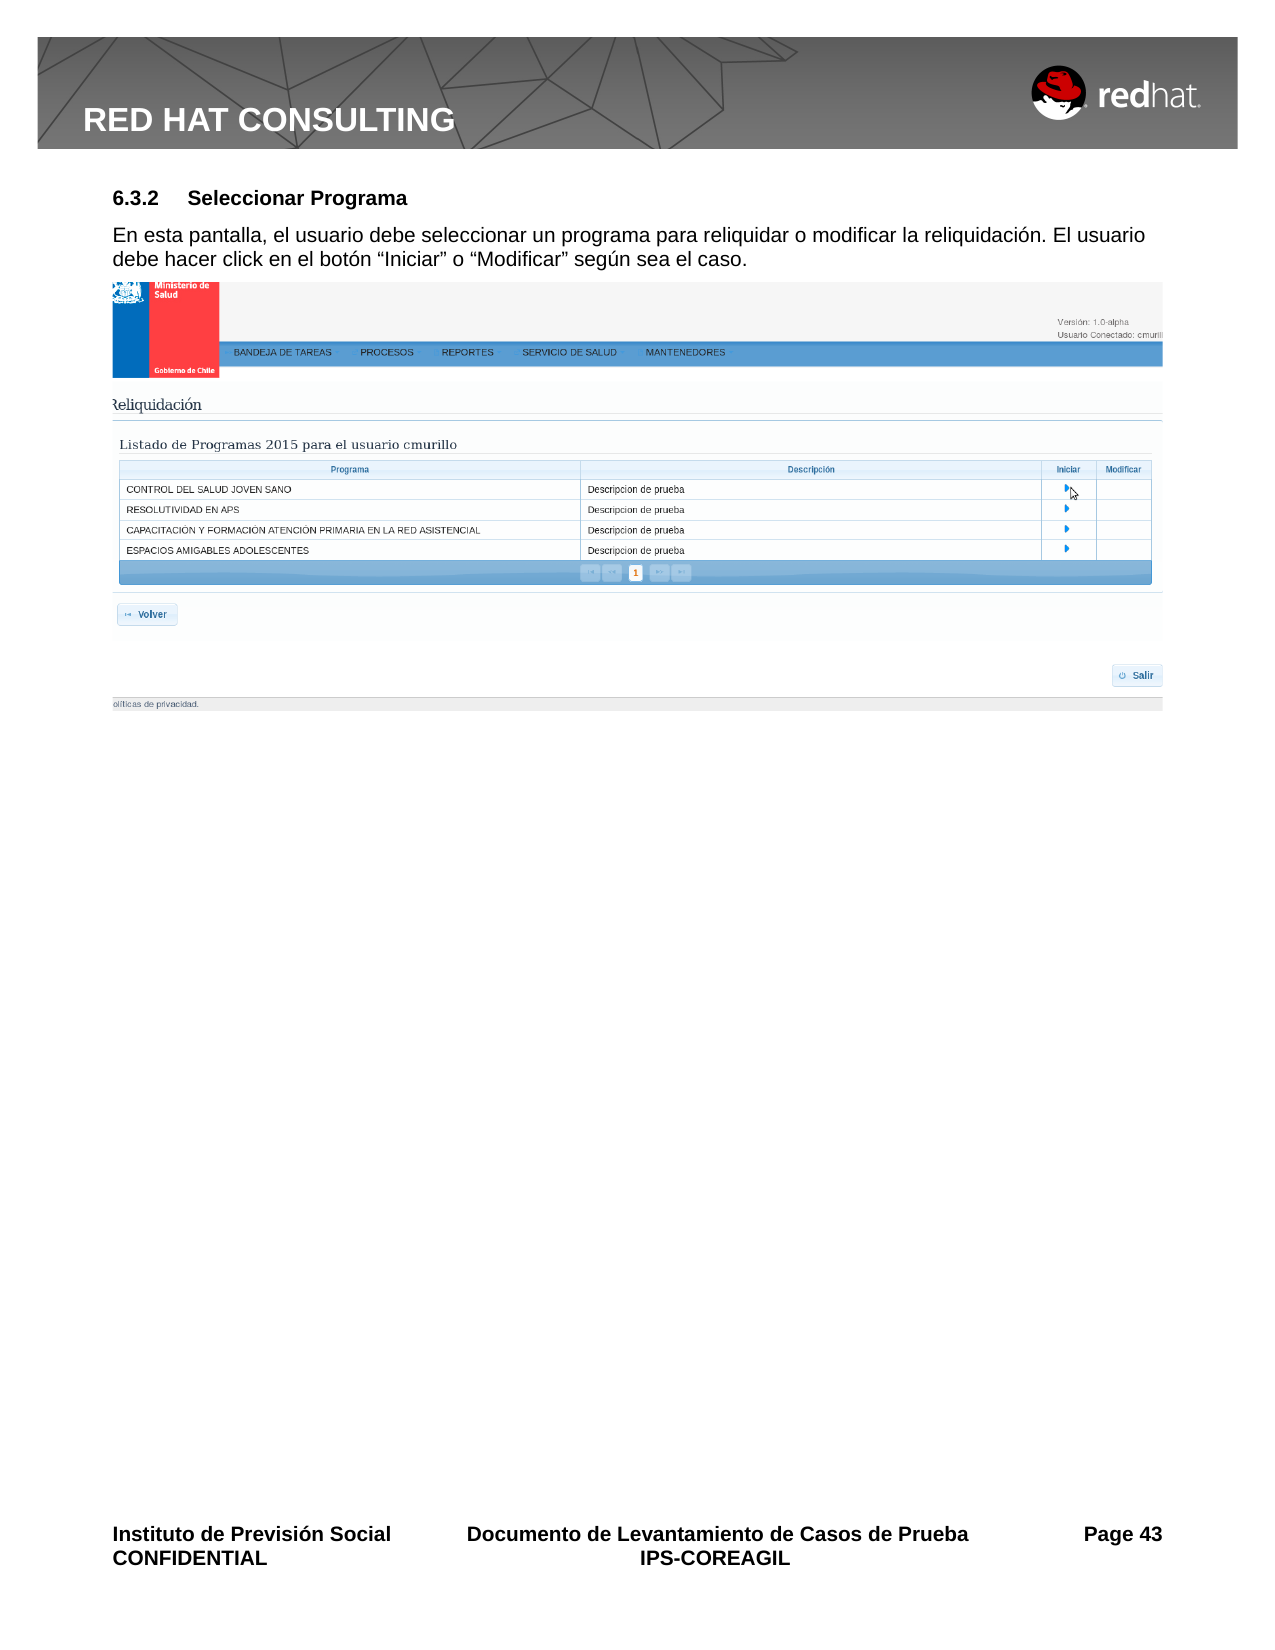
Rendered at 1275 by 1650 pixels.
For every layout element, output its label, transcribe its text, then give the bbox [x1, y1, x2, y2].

text En esta pantalla, el usuario debe seleccionar un programa para reliquidar o modificar la reliquidación. El usuario debe hacer click en el botón “Iniciar” o “Modificar” según sea el caso. [112, 222, 1162, 270]
picture [37, 37, 1238, 149]
picture [112, 282, 1163, 711]
subtitle Seleccionar Programa [112, 186, 1162, 210]
